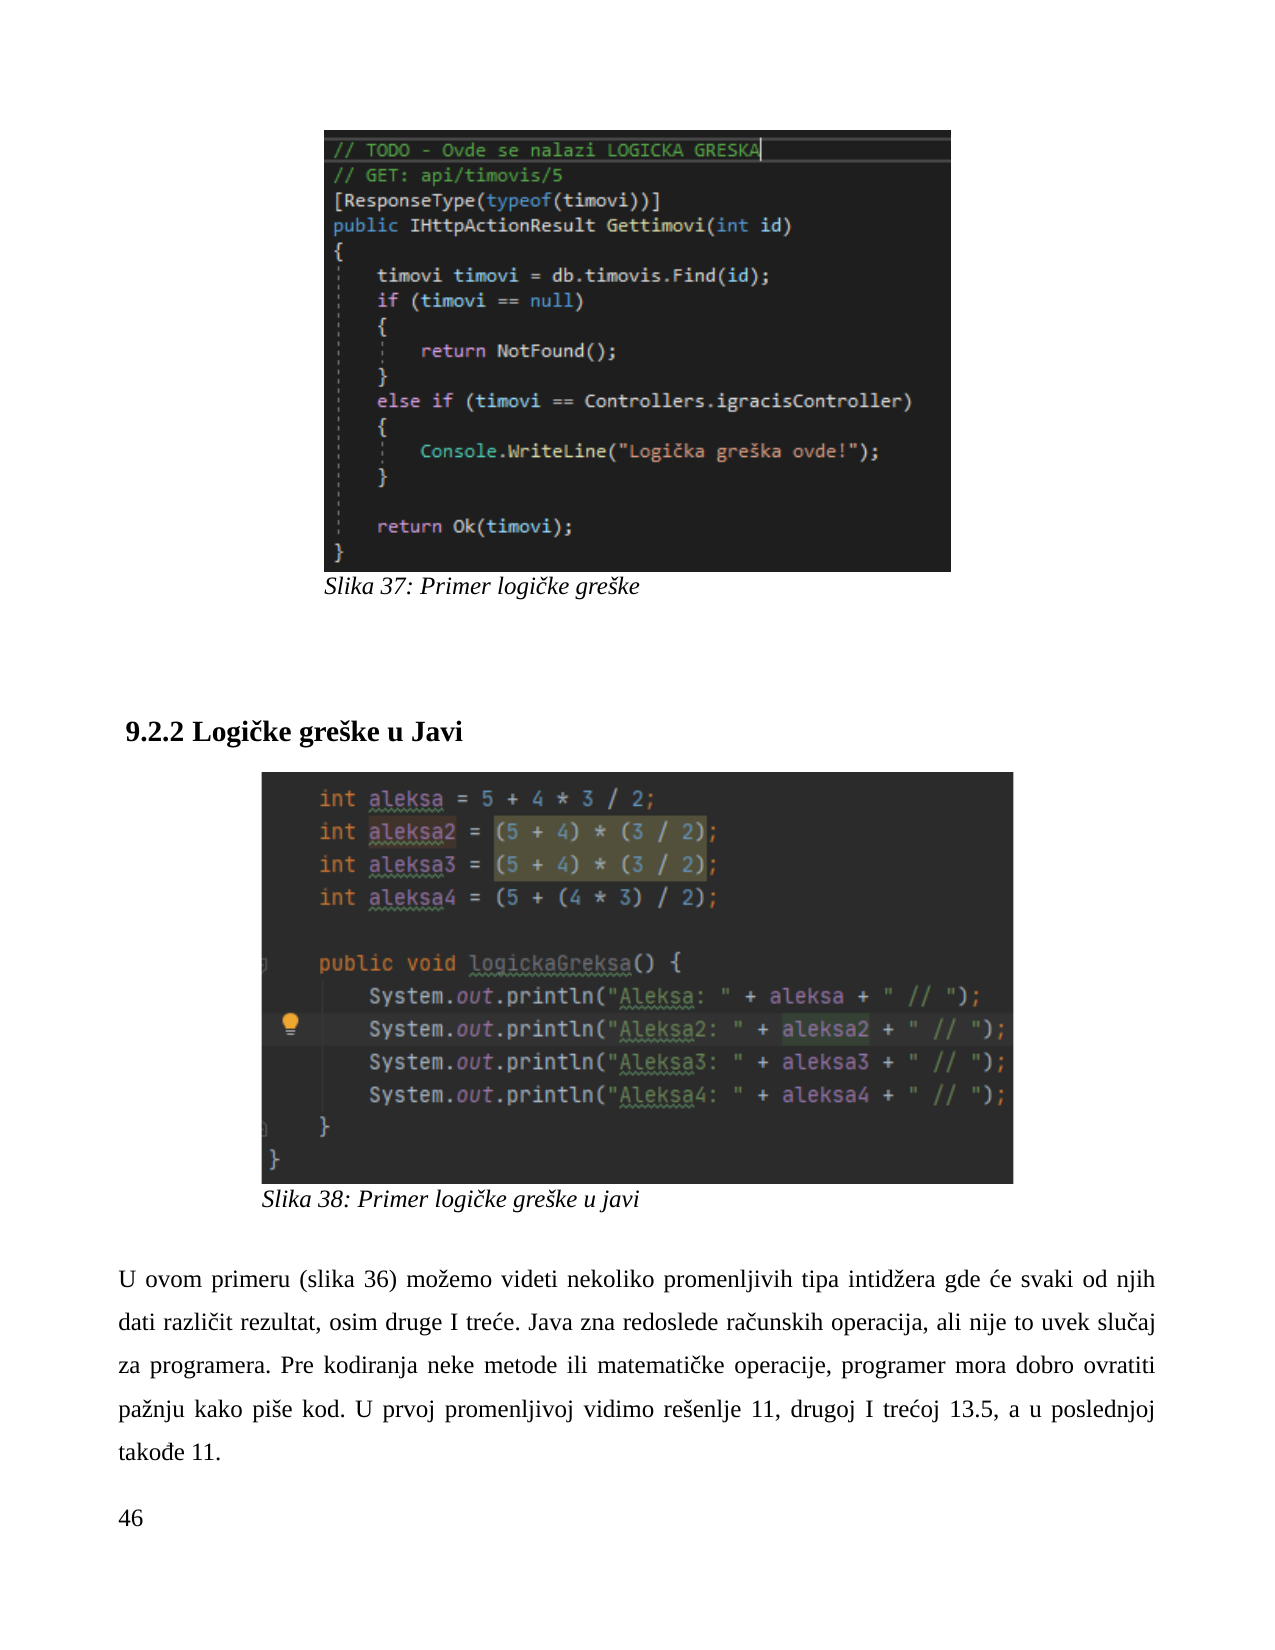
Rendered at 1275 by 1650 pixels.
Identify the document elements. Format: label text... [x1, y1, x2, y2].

text Slika 38: Primer logičke greške u javi [262, 1184, 1013, 1212]
text Slika 37: Primer logičke greške [324, 572, 951, 600]
picture [261, 772, 1014, 1184]
text U ovom primeru (slika 36) možemo videti nekoliko promenljivih tipa intidžera gde će svaki od njih dati različit rezultat, osim druge I treće. Java zna redoslede računskih operacija, ali nije to uvek slučaj za programera. Pre kodiranja neke metode ili matematičke operacije, programer mora dobro ovratiti pažnju kako piše kod. U prvoj promenljivoj vidimo rešenlje 11, drugoj I trećoj 13.5, a u poslednjoj takođe 11. [118, 1264, 1157, 1466]
picture [324, 130, 951, 572]
subtitle Logičke greške u Javi [118, 714, 1157, 748]
